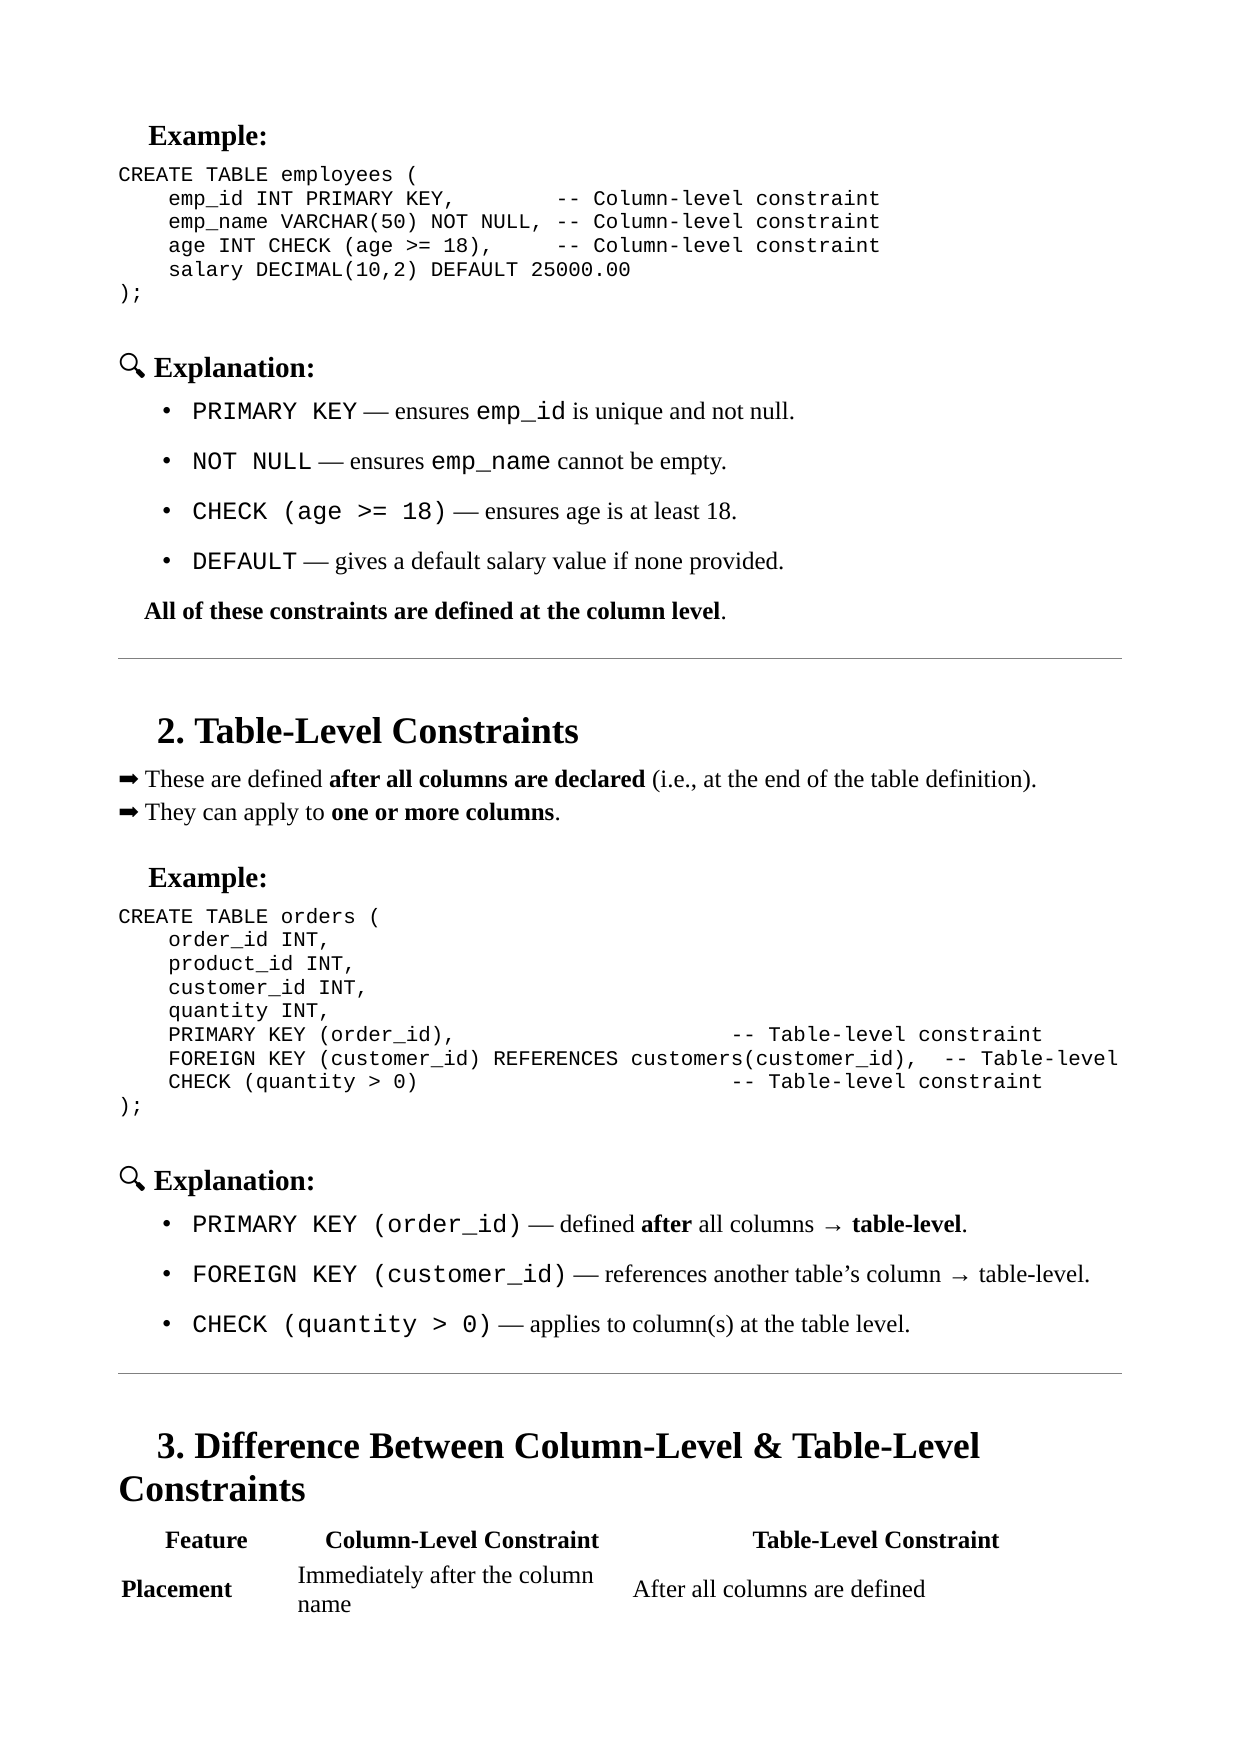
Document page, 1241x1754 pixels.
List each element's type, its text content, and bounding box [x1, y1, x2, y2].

text CREATE TABLE orders ( [118, 906, 1122, 929]
text order_id INT, [118, 929, 1122, 953]
text ✅ All of these constraints are defined at the column level. [118, 596, 1122, 625]
text CHECK (quantity > 0) -- Table-level constraint [118, 1071, 1122, 1095]
list PRIMARY KEY — ensures emp_id is unique and not null. [162, 396, 1122, 427]
text ); [118, 1095, 1122, 1118]
text age INT CHECK (age >= 18), -- Column-level constraint [118, 235, 1122, 259]
list CHECK (quantity > 0) — applies to column(s) at the table level. [162, 1309, 1122, 1339]
list DEFAULT — gives a default salary value if none provided. [162, 546, 1122, 577]
text salary DECIMAL(10,2) DEFAULT 25000.00 [118, 259, 1122, 282]
text customer_id INT, [118, 977, 1122, 1000]
text PRIMARY KEY (order_id), -- Table-level constraint [118, 1024, 1122, 1048]
list NOT NULL — ensures emp_name cannot be empty. [162, 446, 1122, 477]
subtitle 🔍 Explanation: [118, 350, 1122, 384]
list PRIMARY KEY (order_id) — defined after all columns → table-level. [162, 1209, 1122, 1239]
text product_id INT, [118, 953, 1122, 977]
text quantity INT, [118, 1000, 1122, 1024]
table_header Table-Level Constraint [630, 1523, 1122, 1557]
text CREATE TABLE employees ( [118, 164, 1122, 188]
subtitle 🔍 Explanation: [118, 1163, 1122, 1196]
table_cell After all columns are defined [630, 1557, 1122, 1620]
table_cell Immediately after the column name [294, 1557, 629, 1620]
table_header Column-Level Constraint [294, 1523, 629, 1557]
list CHECK (age >= 18) — ensures age is at least 18. [162, 496, 1122, 527]
subtitle 🔸 2. Table-Level Constraints [118, 709, 1122, 752]
table_cell Placement [118, 1557, 294, 1620]
text emp_name VARCHAR(50) NOT NULL, -- Column-level constraint [118, 211, 1122, 235]
text ); [118, 282, 1122, 306]
subtitle 🔸 3. Difference Between Column-Level & Table-Level Constraints [118, 1424, 1122, 1510]
table_header Feature [118, 1523, 294, 1557]
text ➡️ These are defined after all columns are declared (i.e., at the end of the table definition). ➡️ They can apply to one or more columns. [118, 764, 1122, 826]
text emp_id INT PRIMARY KEY, -- Column-level constraint [118, 188, 1122, 211]
list FOREIGN KEY (customer_id) — references another table’s column → table-level. [162, 1259, 1122, 1289]
subtitle ✅ Example: [118, 118, 1122, 152]
text FOREIGN KEY (customer_id) REFERENCES customers(customer_id), -- Table-level [118, 1048, 1122, 1071]
subtitle ✅ Example: [118, 860, 1122, 893]
